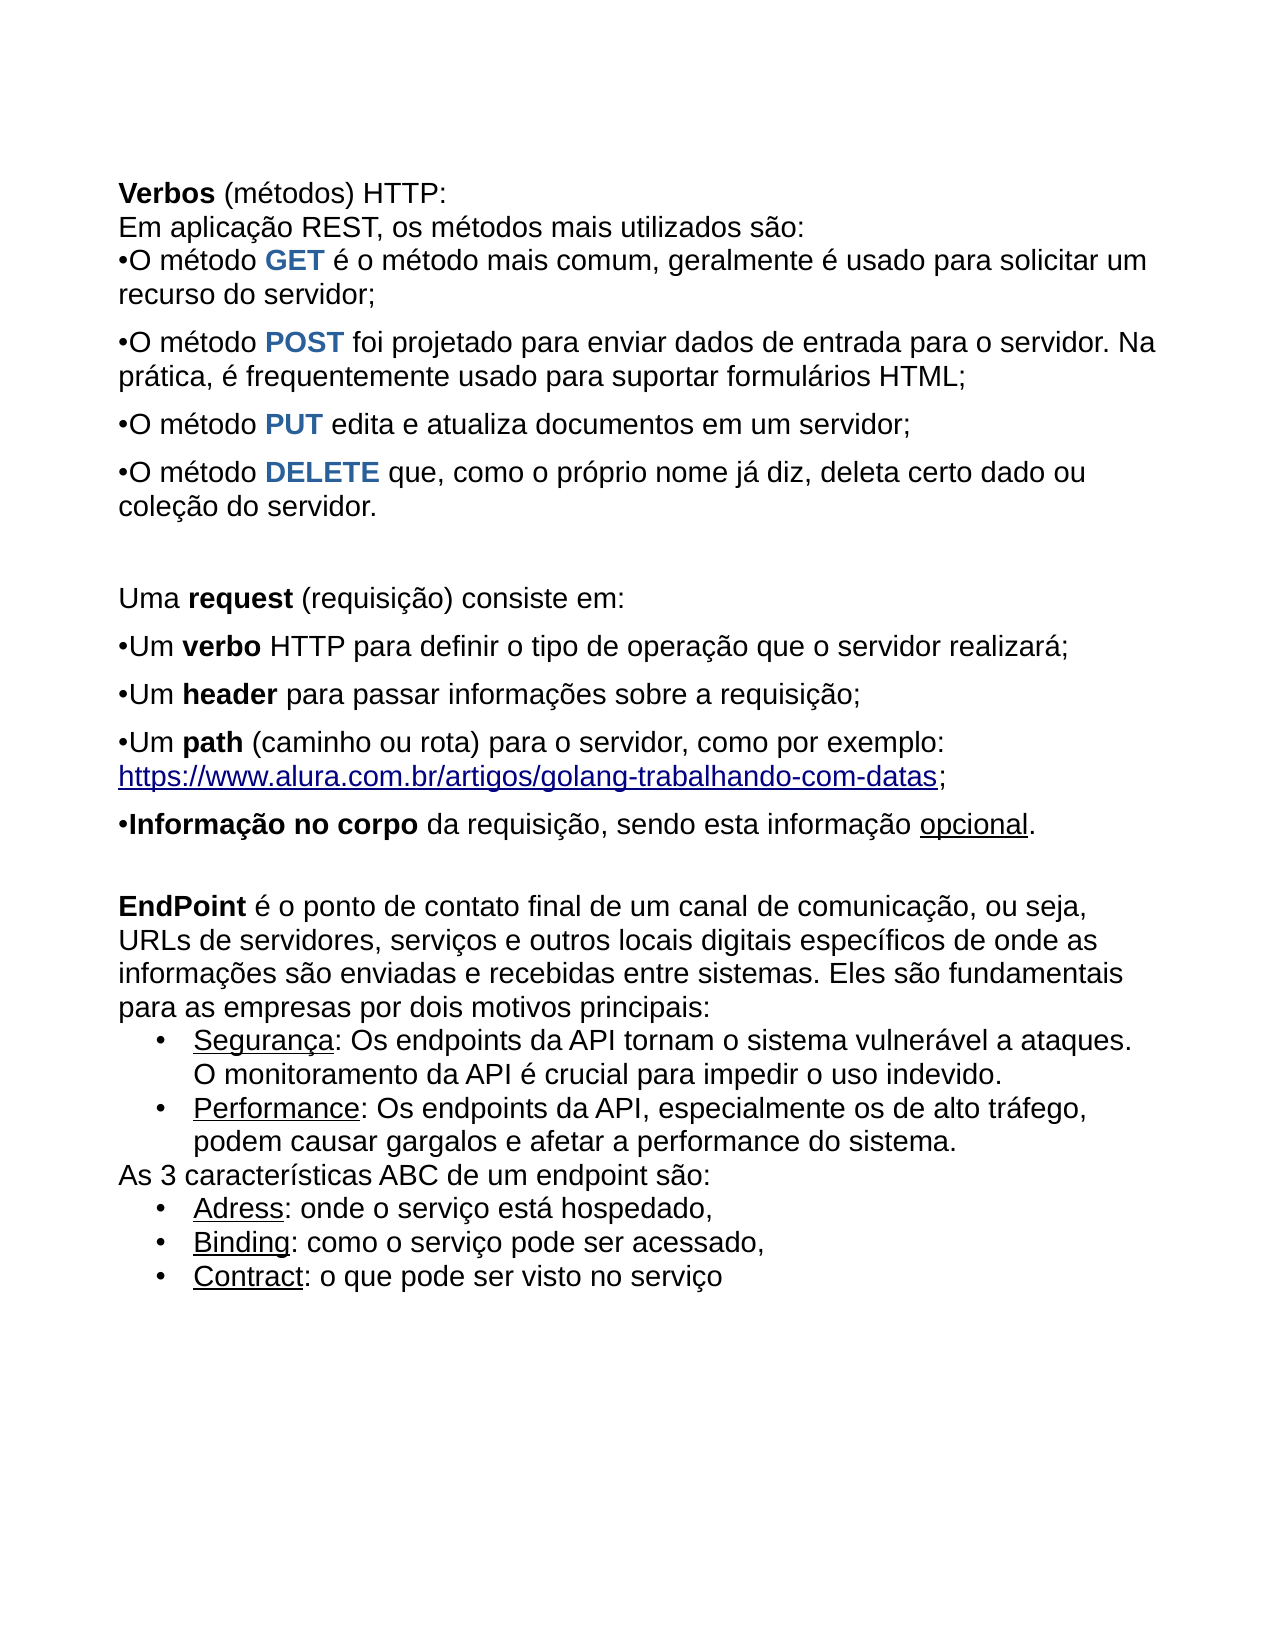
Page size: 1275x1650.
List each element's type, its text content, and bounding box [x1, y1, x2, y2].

list Contract: o que pode ser visto no serviço [156, 1259, 1157, 1293]
list O método DELETE que, como o próprio nome já diz, deleta certo dado ou coleção do servidor. [118, 456, 1157, 523]
list Um header para passar informações sobre a requisição; [118, 677, 1157, 711]
list Adress: onde o serviço está hospedado, [156, 1192, 1157, 1225]
list Um verbo HTTP para definir o tipo de operação que o servidor realizará; [118, 629, 1157, 663]
list Performance: Os endpoints da API, especialmente os de alto tráfego, podem causar gargalos e afetar a performance do sistema. [156, 1091, 1157, 1158]
list O método GET é o método mais comum, geralmente é usado para solicitar um recurso do servidor; [118, 243, 1157, 311]
list Binding: como o serviço pode ser acessado, [156, 1225, 1157, 1259]
subtitle Verbos (métodos) HTTP: [118, 176, 1157, 210]
list Informação no corpo da requisição, sendo esta informação opcional. [118, 807, 1157, 841]
list O método POST foi projetado para enviar dados de entrada para o servidor. Na prática, é frequentemente usado para suportar formulários HTML; [118, 325, 1157, 393]
text Uma request (requisição) consiste em: [118, 581, 1157, 614]
text As 3 características ABC de um endpoint são: [118, 1158, 1157, 1192]
list Segurança: Os endpoints da API tornam o sistema vulnerável a ataques. O monitoramento da API é crucial para impedir o uso indevido. [156, 1023, 1157, 1091]
text Em aplicação REST, os métodos mais utilizados são: [118, 210, 1157, 243]
list Um path (caminho ou rota) para o servidor, como por exemplo: https://www.alura.com.br/artigos/golang-trabalhando-com-datas; [118, 726, 1157, 793]
text EndPoint é o ponto de contato final de um canal de comunicação, ou seja, URLs de servidores, serviços e outros locais digitais específicos de onde as informações são enviadas e recebidas entre sistemas. Eles são fundamentais para as empresas por dois motivos principais: [118, 889, 1157, 1023]
list O método PUT edita e atualiza documentos em um servidor; [118, 407, 1157, 441]
